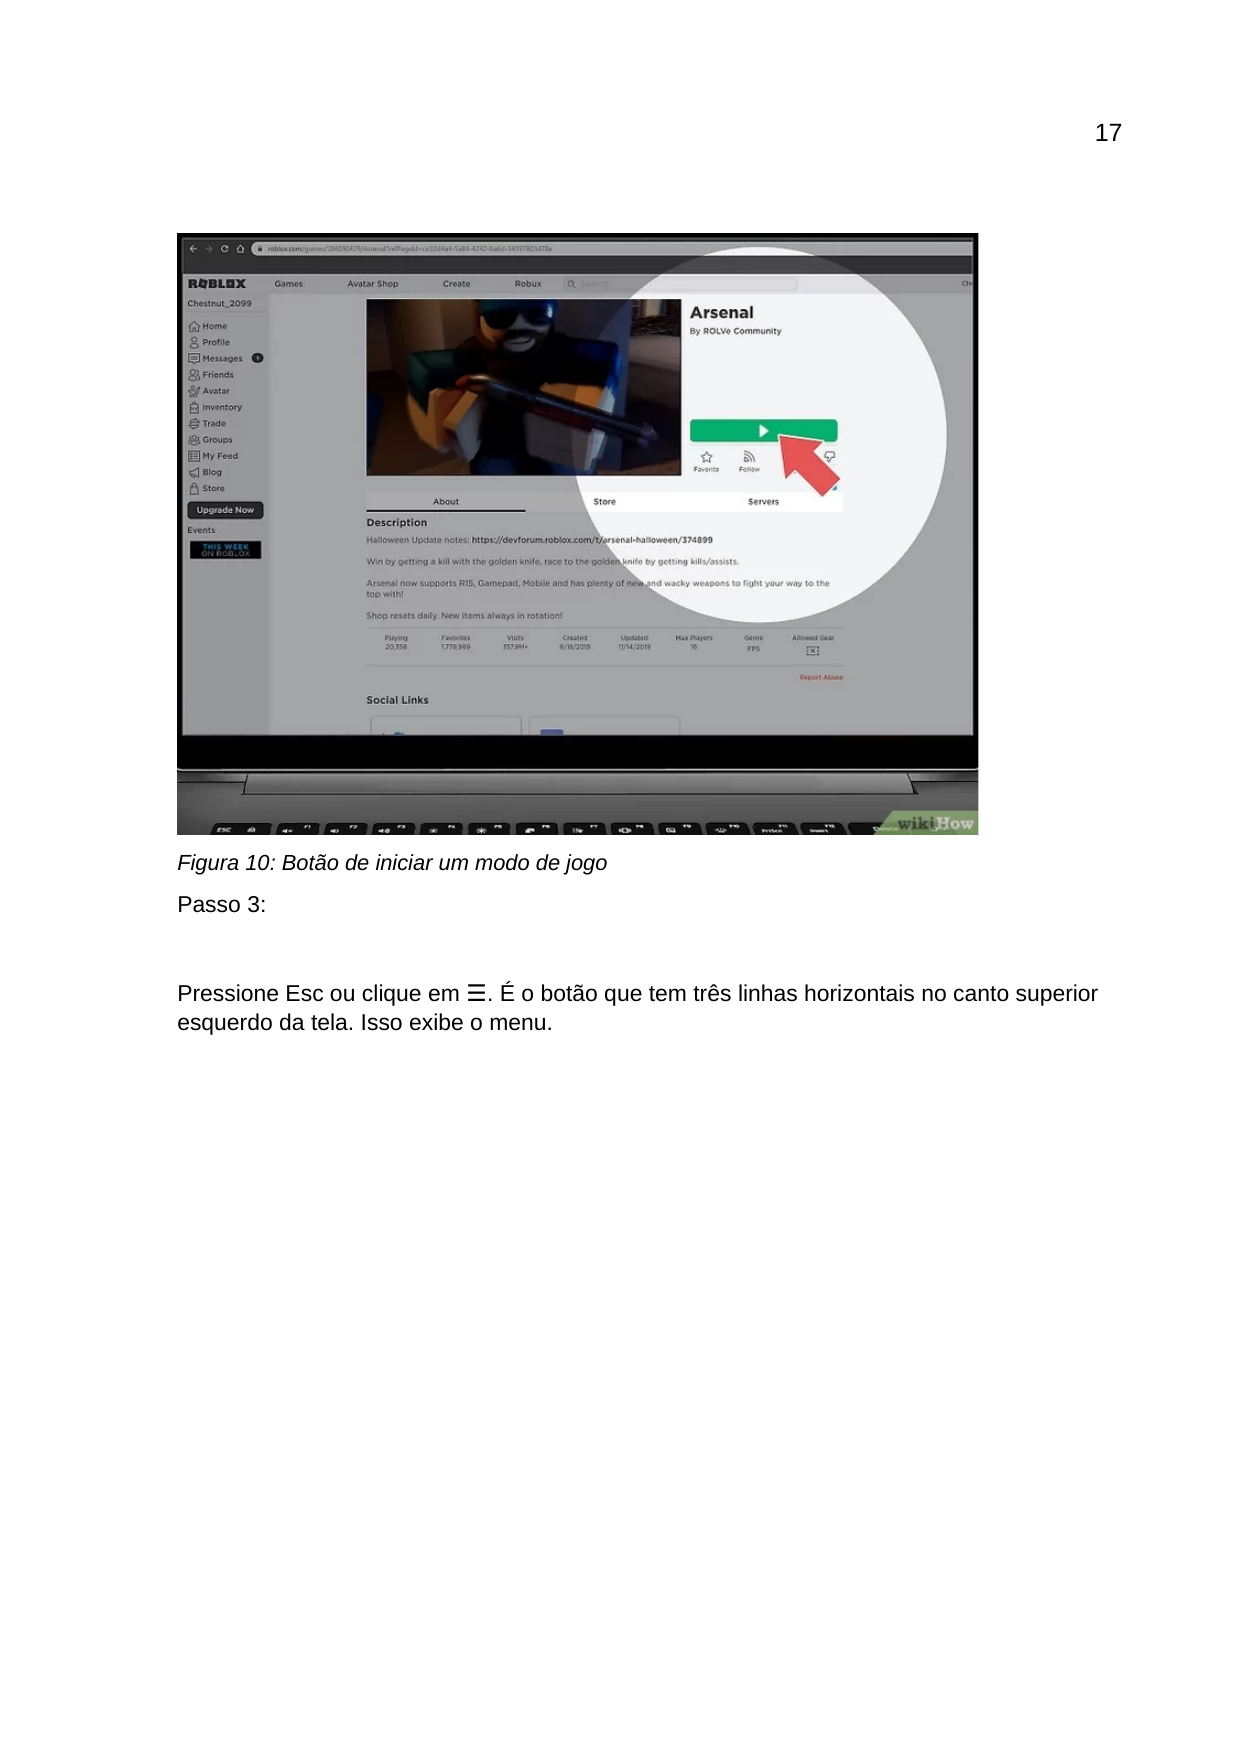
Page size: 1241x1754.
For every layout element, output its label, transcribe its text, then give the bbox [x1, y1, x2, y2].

text Figura 10: Botão de iniciar um modo de jogo [177, 835, 978, 874]
text Passo 3: [177, 891, 1122, 918]
picture [177, 233, 979, 835]
text Pressione Esc ou clique em ☰. É o botão que tem três linhas horizontais no canto superior esquerdo da tela. Isso exibe o menu. [177, 977, 1122, 1035]
